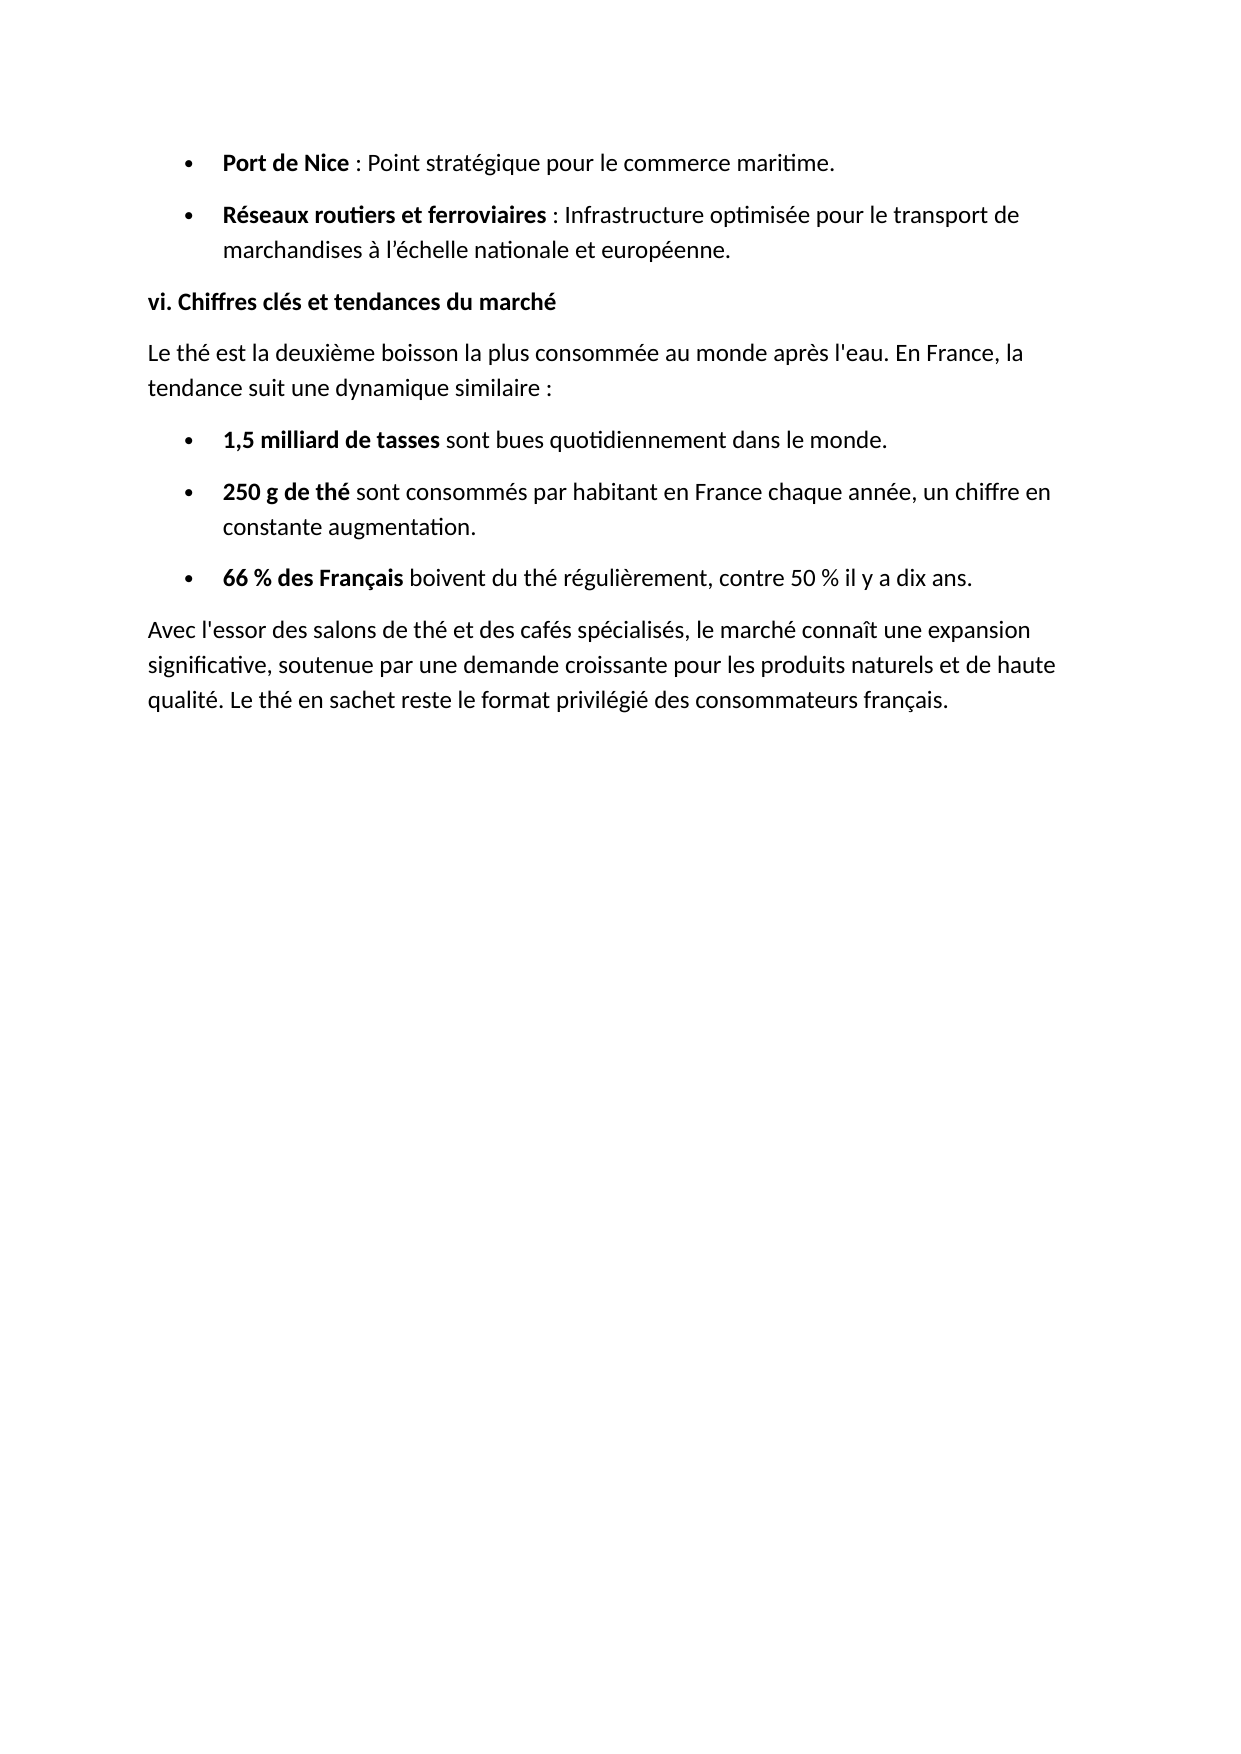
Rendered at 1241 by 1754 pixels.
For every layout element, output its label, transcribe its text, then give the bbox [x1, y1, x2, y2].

list Réseaux routiers et ferroviaires : Infrastructure optimisée pour le transport de marchandises à l’échelle nationale et européenne. [185, 199, 1093, 265]
text Avec l'essor des salons de thé et des cafés spécialisés, le marché connaît une expansion significative, soutenue par une demande croissante pour les produits naturels et de haute qualité. Le thé en sachet reste le format privilégié des consommateurs français. [148, 614, 1093, 715]
text Le thé est la deuxième boisson la plus consommée au monde après l'eau. En France, la tendance suit une dynamique similaire : [148, 338, 1093, 403]
list Port de Nice : Point stratégique pour le commerce maritime. [185, 148, 1093, 178]
list 1,5 milliard de tasses sont bues quotidiennement dans le monde. [185, 424, 1093, 455]
list 66 % des Français boivent du thé régulièrement, contre 50 % il y a dix ans. [185, 563, 1093, 593]
text vi. Chiffres clés et tendances du marché [148, 286, 1093, 316]
list 250 g de thé sont consommés par habitant en France chaque année, un chiffre en constante augmentation. [185, 476, 1093, 541]
